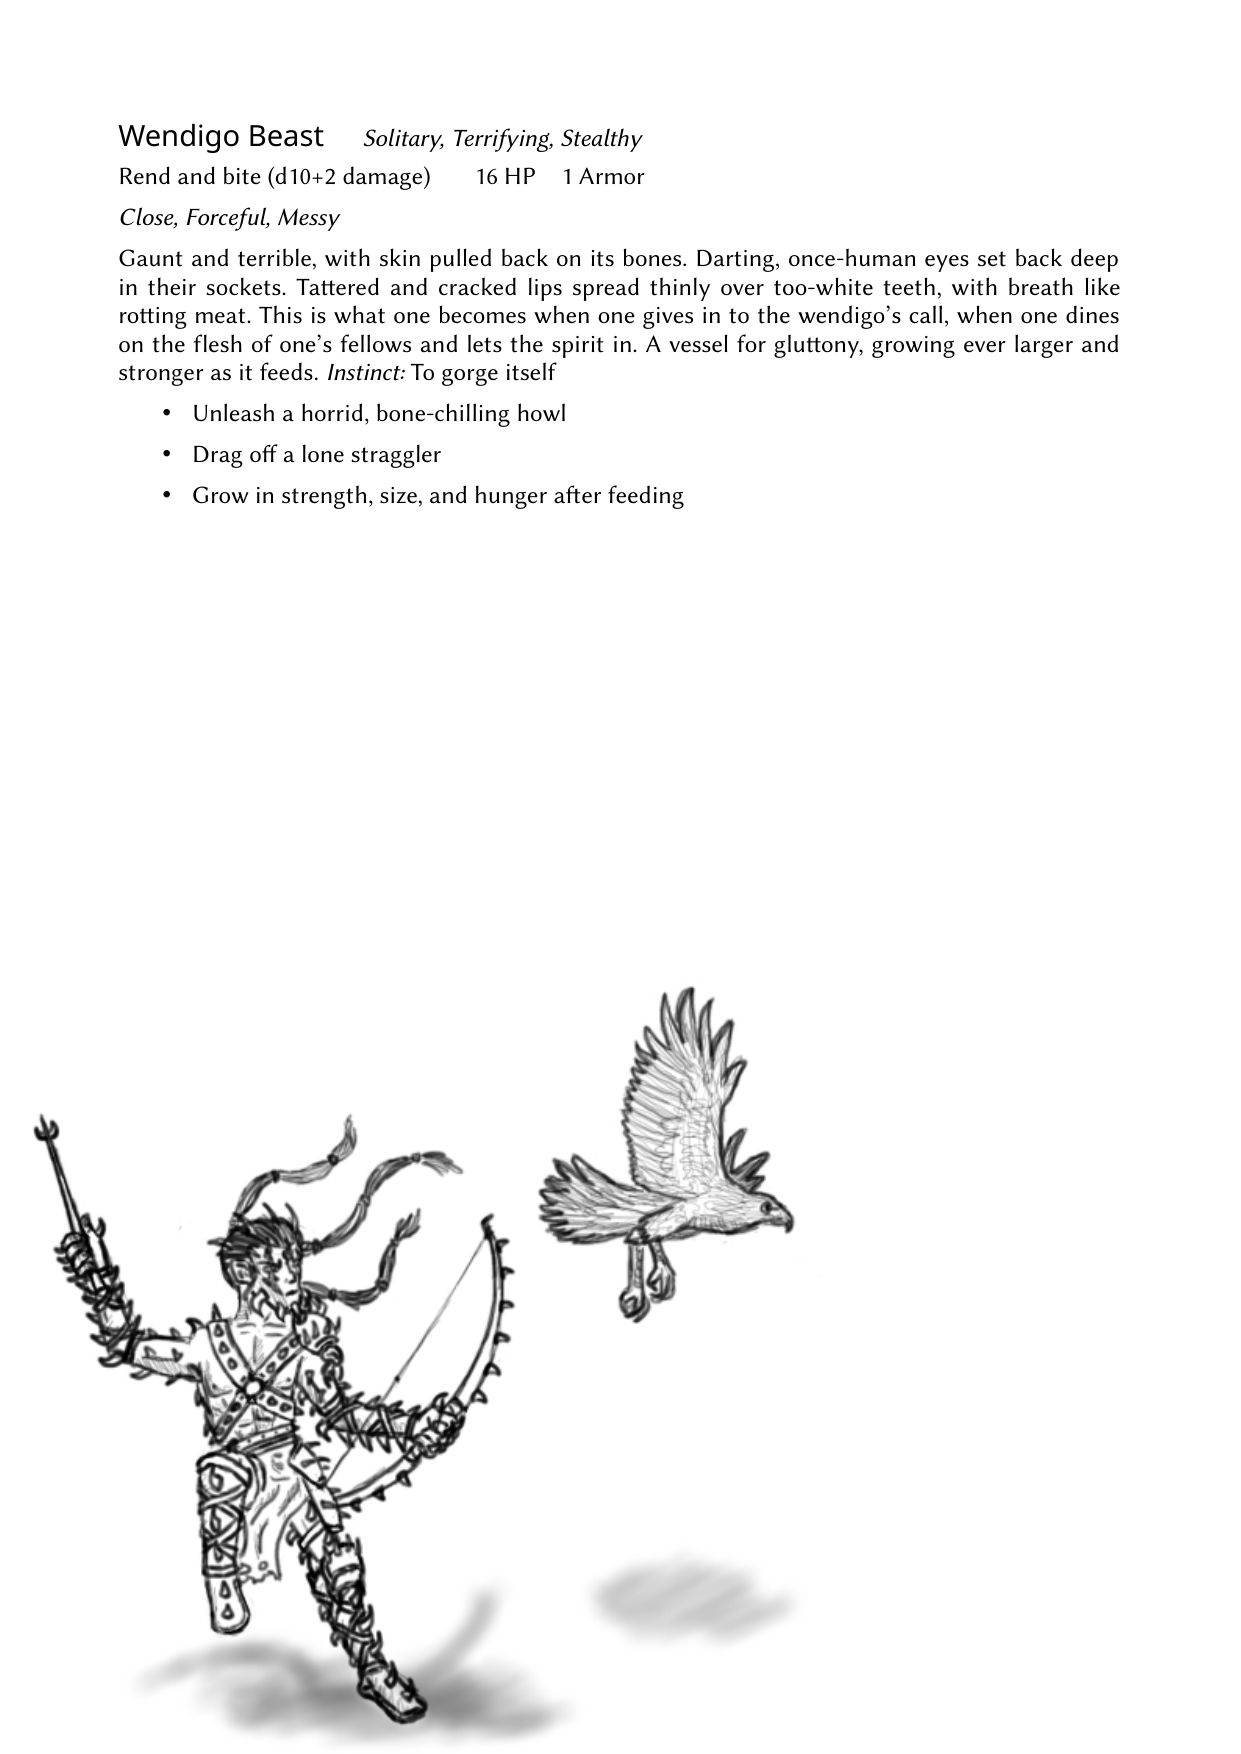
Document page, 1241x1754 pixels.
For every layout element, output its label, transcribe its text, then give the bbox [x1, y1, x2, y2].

text Rend and bite (d10+2 damage) 16 HP 1 Armor [118, 162, 1122, 191]
list Unleash a horrid, bone-chilling howl [162, 399, 1122, 428]
text Close, Forceful, Messy [118, 203, 1122, 232]
picture [0, 938, 830, 1754]
list Drag off a lone straggler [162, 440, 1122, 469]
text Gaunt and terrible, with skin pulled back on its bones. Darting, once-human eyes set back deep in their sockets. Tattered and cracked lips spread thinly over too-white teeth, with breath like rotting meat. This is what one becomes when one gives in to the wendigo’s call, when one dines on the flesh of one’s fellows and lets the spirit in. A vessel for gluttony, growing ever larger and stronger as it feeds. Instinct: To gorge itself [118, 244, 1122, 387]
subtitle Wendigo Beast Solitary, Terrifying, Stealthy [118, 115, 1122, 155]
list Grow in strength, size, and hunger after feeding [162, 481, 1122, 510]
